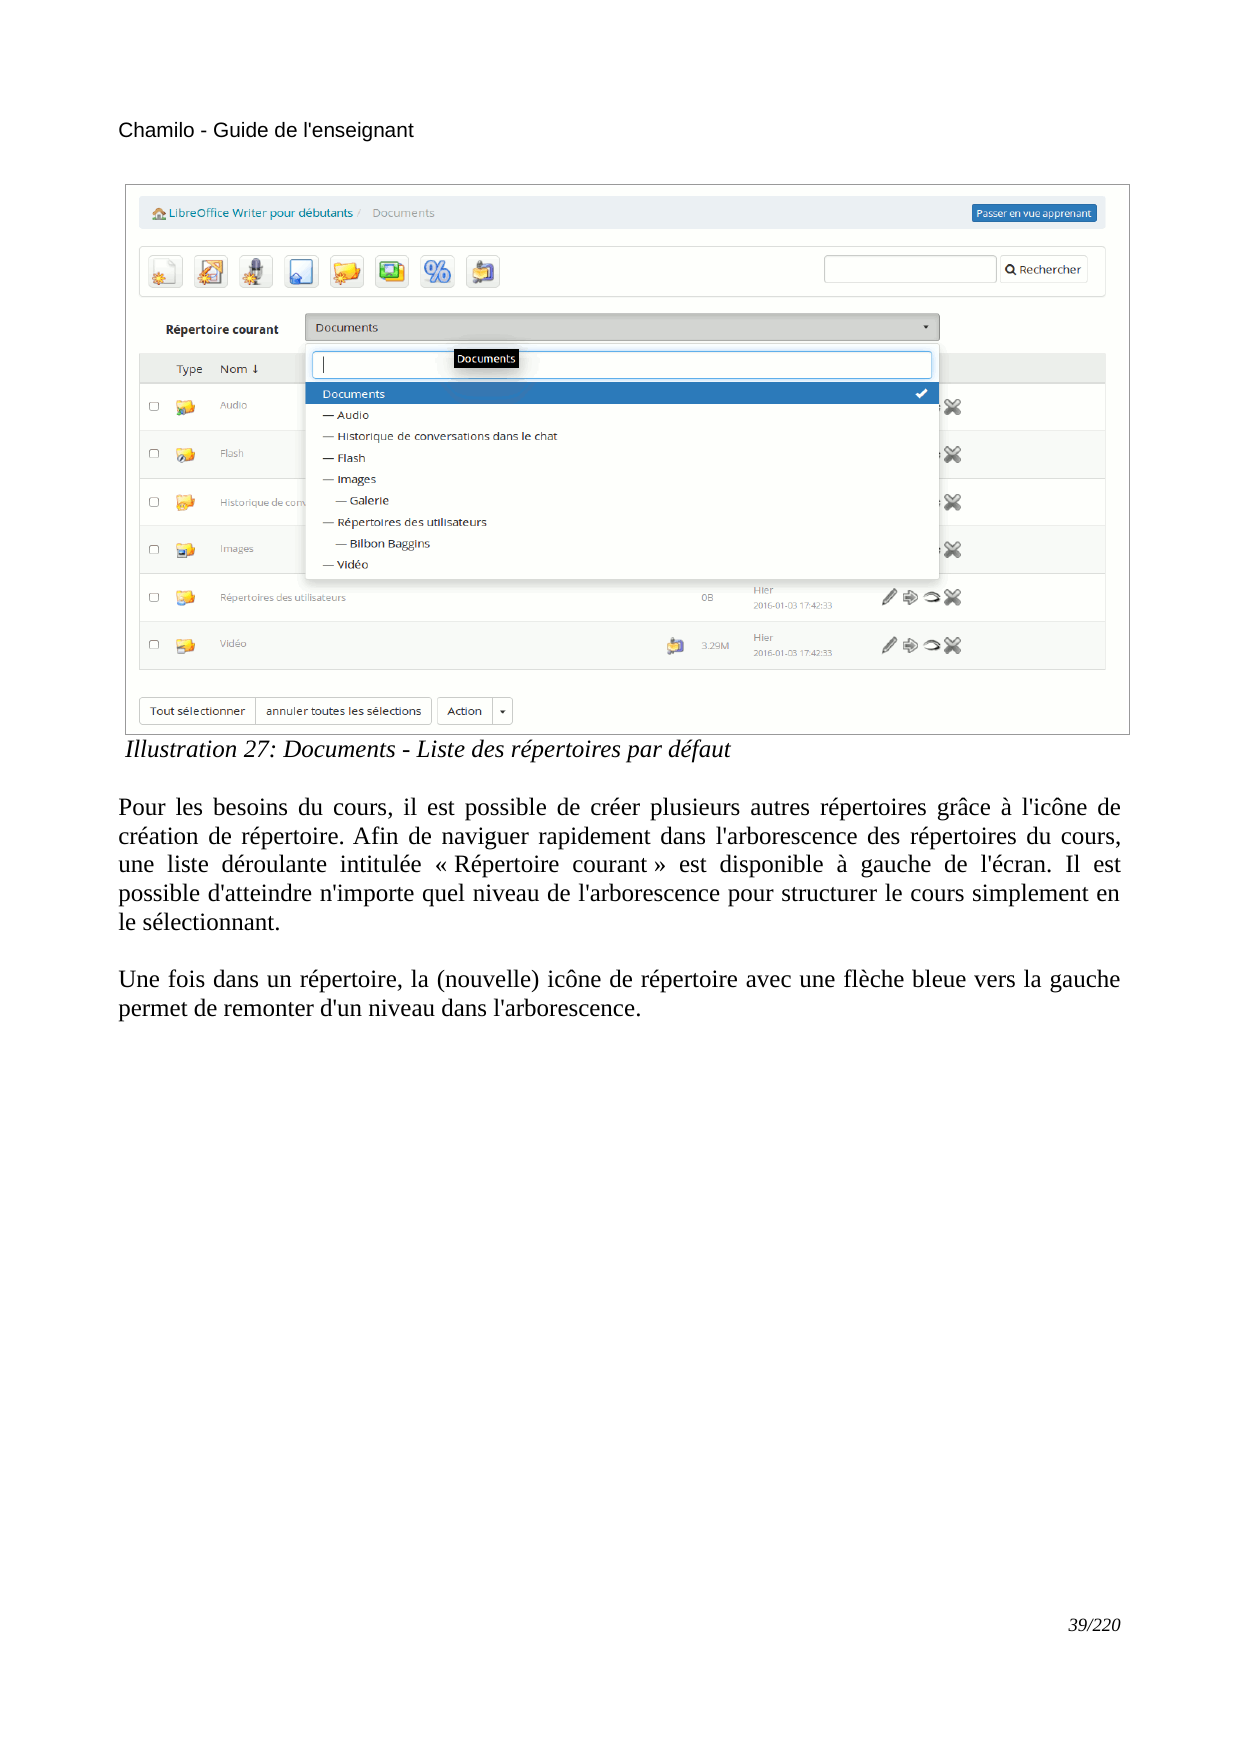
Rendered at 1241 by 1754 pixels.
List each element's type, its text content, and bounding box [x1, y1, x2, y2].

text Pour les besoins du cours, il est possible de créer plusieurs autres répertoires grâce à l'icône de création de répertoire. Afin de naviguer rapidement dans l'arborescence des répertoires du cours, une liste déroulante intitulée « Répertoire courant » est disponible à gauche de l'écran. Il est possible d'atteindre n'importe quel niveau de l'arborescence pour structurer le cours simplement en le sélectionnant. [118, 792, 1122, 936]
text [126, 185, 1129, 734]
text Une fois dans un répertoire, la (nouvelle) icône de répertoire avec une flèche bleue vers la gauche permet de remonter d'un niveau dans l'arborescence. [118, 964, 1122, 1022]
text Illustration 27: Documents - Liste des répertoires par défaut [125, 735, 1129, 763]
picture [128, 187, 1126, 732]
